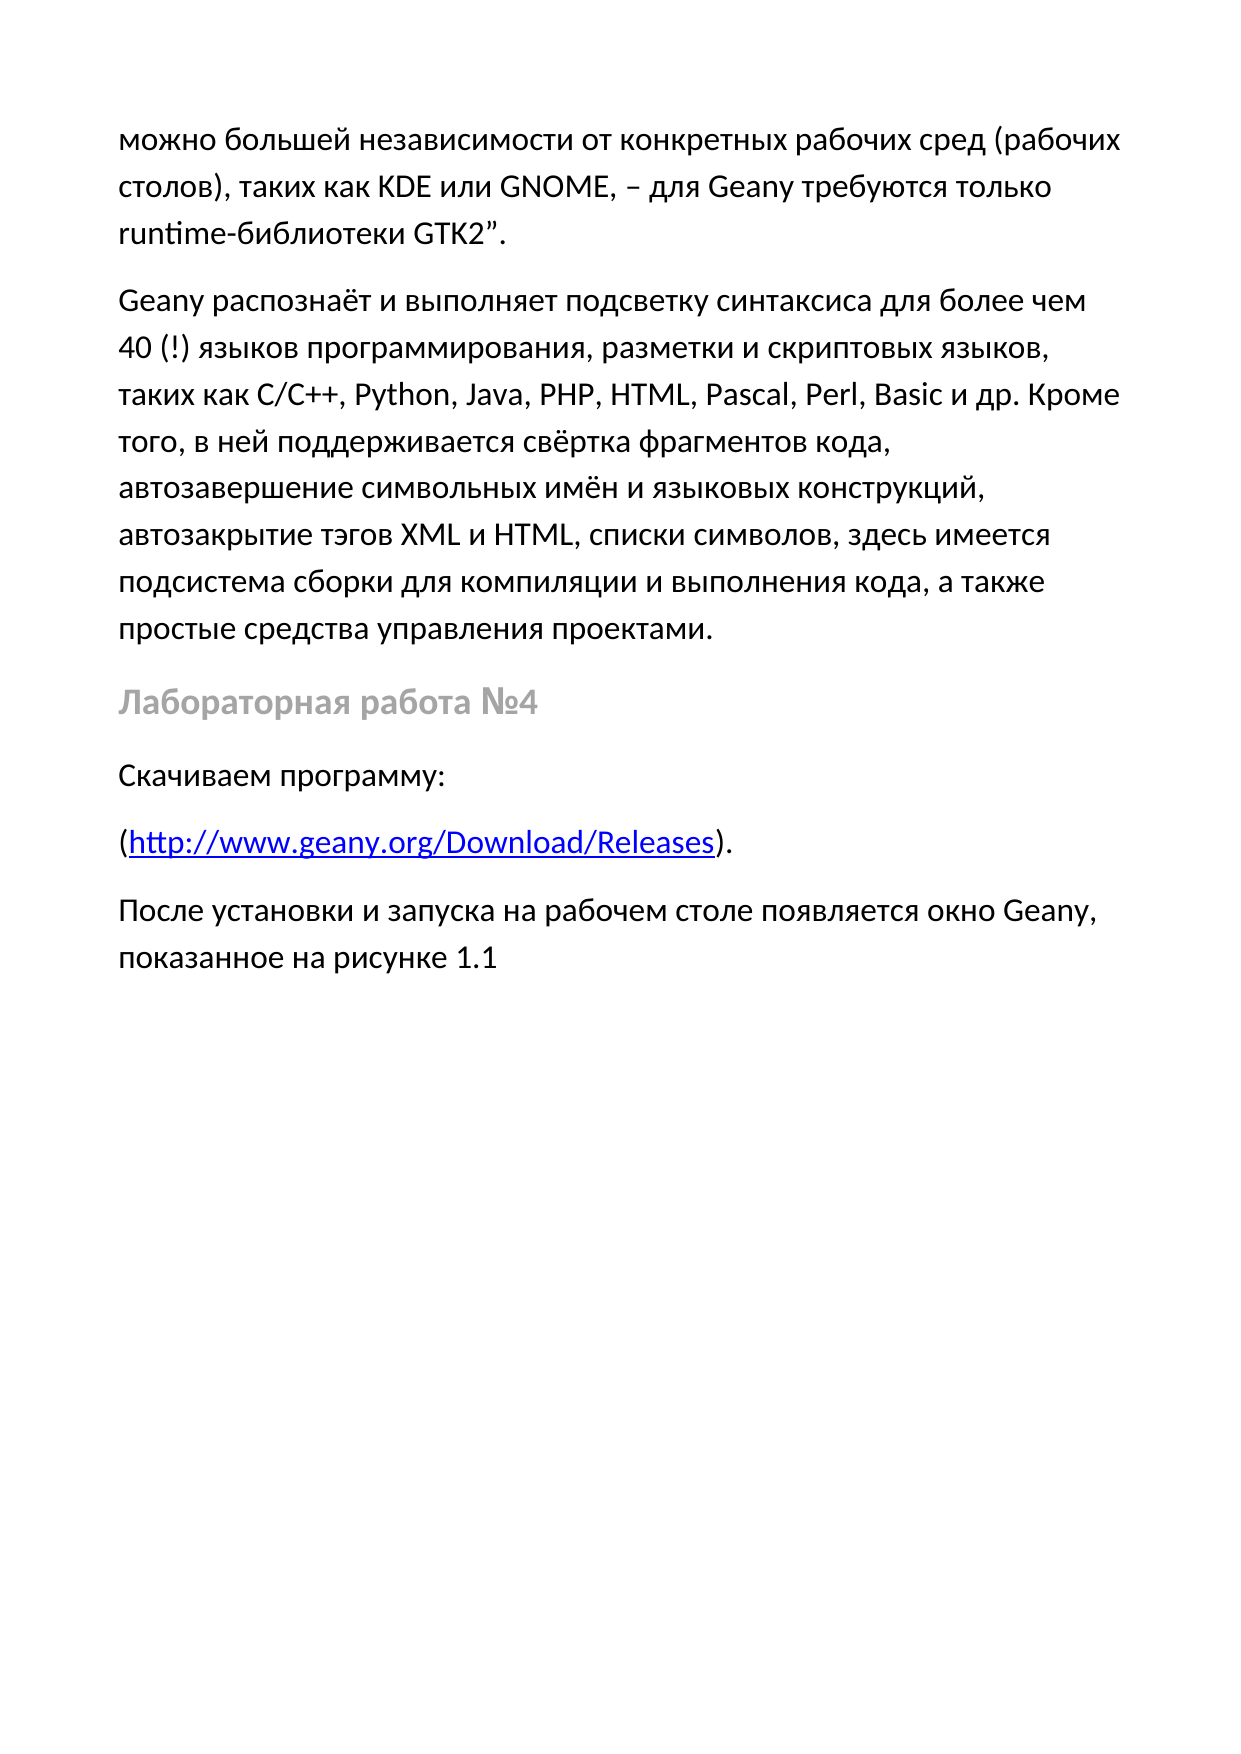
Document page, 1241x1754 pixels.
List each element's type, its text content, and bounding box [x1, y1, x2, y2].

text Geany распознаёт и выполняет подсветку синтаксиса для более чем 40 (!) языков программирования, разметки и скриптовых языков, таких как C/C++, Python, Java, PHP, HTML, Pascal, Perl, Basic и др. Кроме того, в ней поддерживается свёртка фрагментов кода, автозавершение символьных имён и языковых конструкций, автозакрытие тэгов XML и HTML, списки символов, здесь имеется подсистема сборки для компиляции и выполнения кода, а также простые средства управления проектами. [118, 279, 1122, 647]
text можно большей независимости от конкретных рабочих сред (рабочих столов), таких как KDE или GNOME, – для Geany требуются только runtime-библиотеки GTK2”. [118, 118, 1122, 252]
text (http://www.geany.org/Download/Releases). [118, 821, 1122, 862]
text Скачиваем программу: [118, 754, 1122, 794]
text Лабораторная работа №4 [118, 674, 1122, 725]
text После установки и запуска на рабочем столе появляется окно Geany, показанное на рисунке 1.1 [118, 889, 1122, 976]
